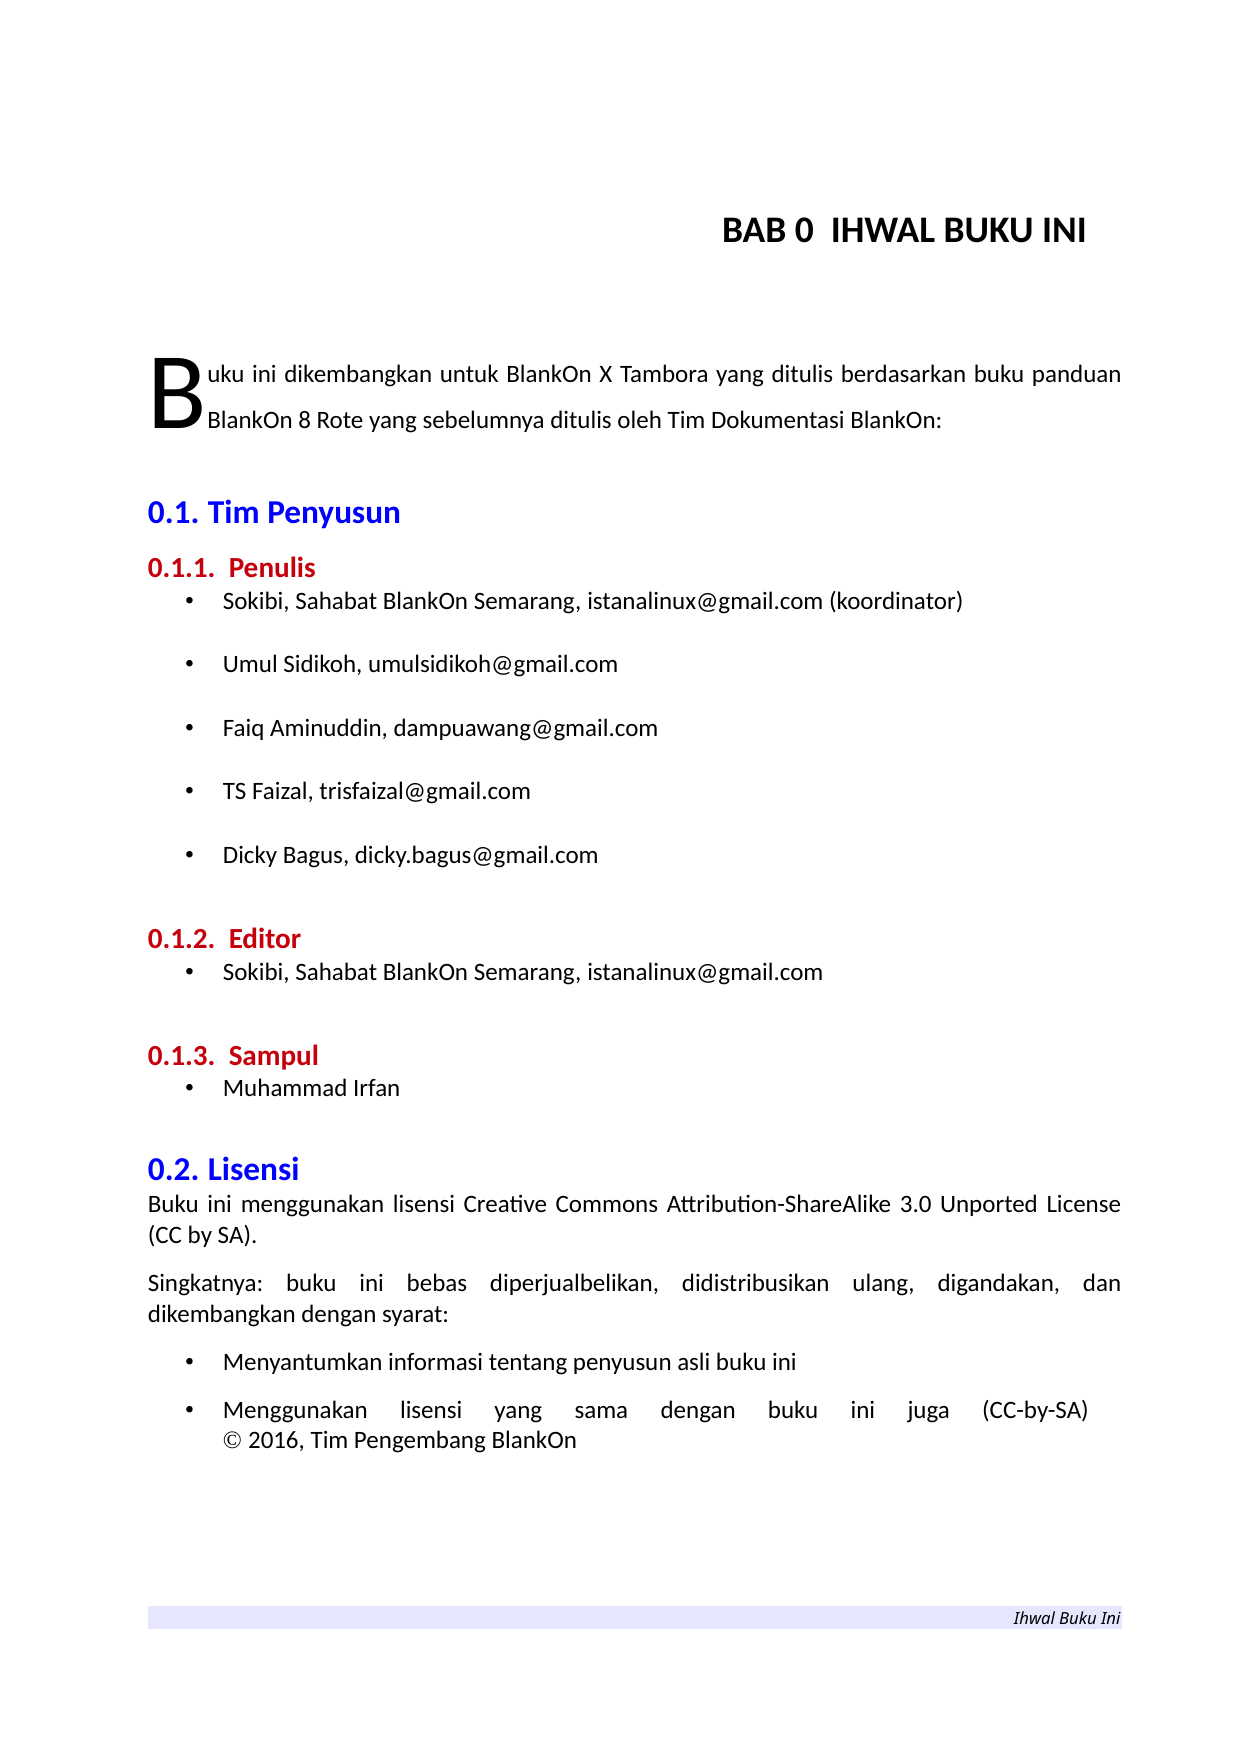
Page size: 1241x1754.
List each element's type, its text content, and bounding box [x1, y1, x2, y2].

subtitle Penulis [148, 549, 1122, 585]
list Faiq Aminuddin, dampuawang@gmail.com [185, 712, 1122, 742]
subtitle Lisensi [148, 1148, 1122, 1188]
text Buku ini menggunakan lisensi Creative Commons Attribution-ShareAlike 3.0 Unported License (CC by SA). [148, 1188, 1122, 1249]
list Menggunakan lisensi yang sama dengan buku ini juga (CC-by-SA) © 2016, Tim Pengembang BlankOn [185, 1394, 1122, 1455]
subtitle Sampul [148, 1037, 1122, 1072]
text Buku ini dikembangkan untuk BlankOn X Tambora yang ditulis berdasarkan buku panduan BlankOn 8 Rote yang sebelumnya ditulis oleh Tim Dokumentasi BlankOn: [148, 358, 1122, 434]
list Sokibi, Sahabat BlankOn Semarang, istanalinux@gmail.com [185, 956, 1122, 986]
list Sokibi, Sahabat BlankOn Semarang, istanalinux@gmail.com (koordinator) [185, 585, 1122, 616]
list Umul Sidikoh, umulsidikoh@gmail.com [185, 648, 1122, 679]
list Dicky Bagus, dicky.bagus@gmail.com [185, 839, 1122, 869]
list TS Faizal, trisfaizal@gmail.com [185, 775, 1122, 806]
subtitle Editor [148, 920, 1122, 956]
subtitle Tim Penyusun [148, 491, 1122, 532]
list Menyantumkan informasi tentang penyusun asli buku ini [185, 1346, 1122, 1376]
subtitle Ihwal Buku Ini [148, 206, 1087, 252]
text Singkatnya: buku ini bebas diperjualbelikan, didistribusikan ulang, digandakan, dan dikembangkan dengan syarat: [148, 1267, 1122, 1328]
list Muhammad Irfan [185, 1072, 1122, 1103]
